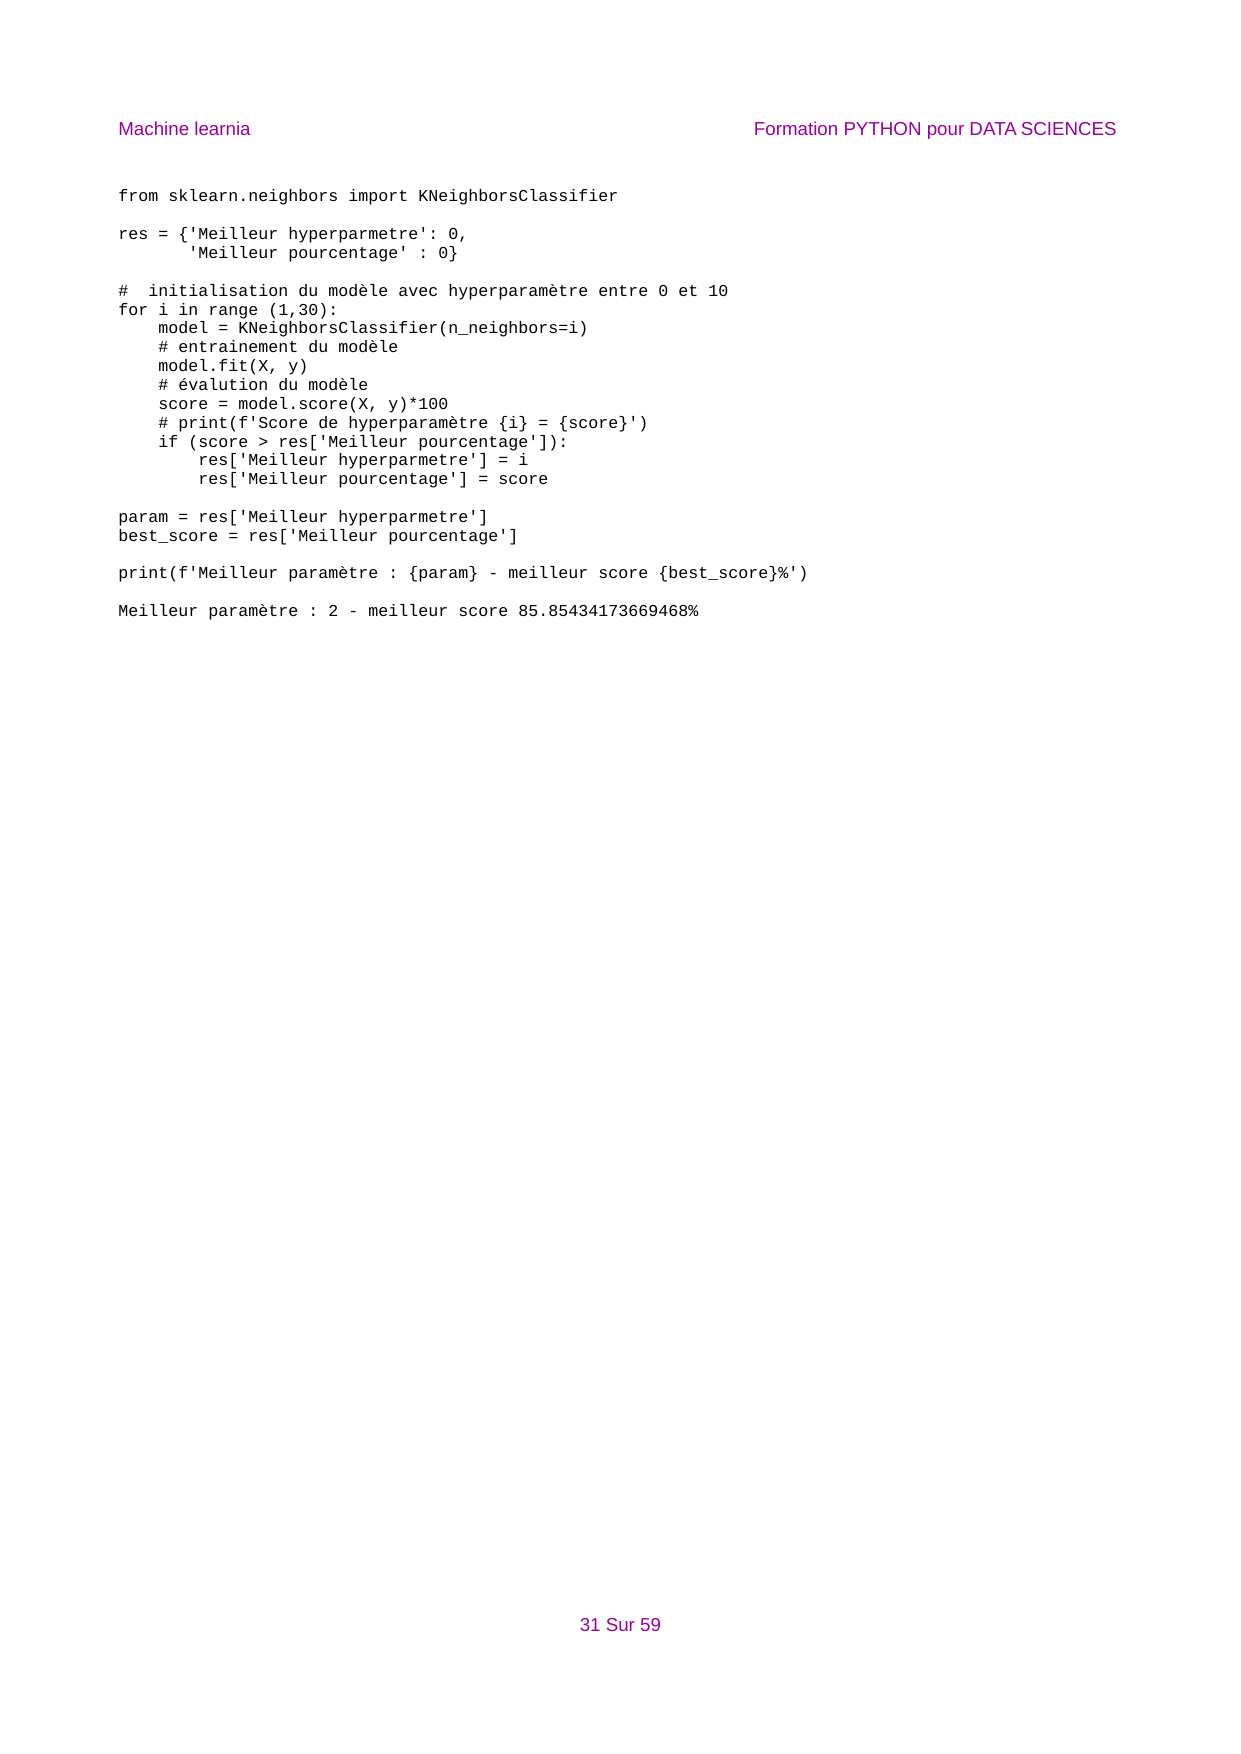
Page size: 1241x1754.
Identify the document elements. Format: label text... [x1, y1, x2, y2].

text param = res['Meilleur hyperparmetre'] [118, 508, 1122, 527]
text score = model.score(X, y)*100 [118, 395, 1122, 414]
text best_score = res['Meilleur pourcentage'] [118, 527, 1122, 546]
text if (score > res['Meilleur pourcentage']): [118, 433, 1122, 452]
text # évalution du modèle [118, 377, 1122, 395]
text print(f'Meilleur paramètre : {param} - meilleur score {best_score}%') [118, 565, 1122, 584]
text from sklearn.neighbors import KNeighborsClassifier [118, 188, 1122, 207]
text # initialisation du modèle avec hyperparamètre entre 0 et 10 [118, 282, 1122, 301]
text # entrainement du modèle [118, 339, 1122, 358]
text Meilleur paramètre : 2 - meilleur score 85.85434173669468% [118, 603, 1122, 622]
text res = {'Meilleur hyperparmetre': 0, [118, 226, 1122, 244]
text res['Meilleur hyperparmetre'] = i [118, 452, 1122, 471]
text model = KNeighborsClassifier(n_neighbors=i) [118, 320, 1122, 339]
text res['Meilleur pourcentage'] = score [118, 471, 1122, 490]
text for i in range (1,30): [118, 301, 1122, 320]
text 'Meilleur pourcentage' : 0} [118, 244, 1122, 263]
text model.fit(X, y) [118, 358, 1122, 377]
text # print(f'Score de hyperparamètre {i} = {score}') [118, 414, 1122, 433]
